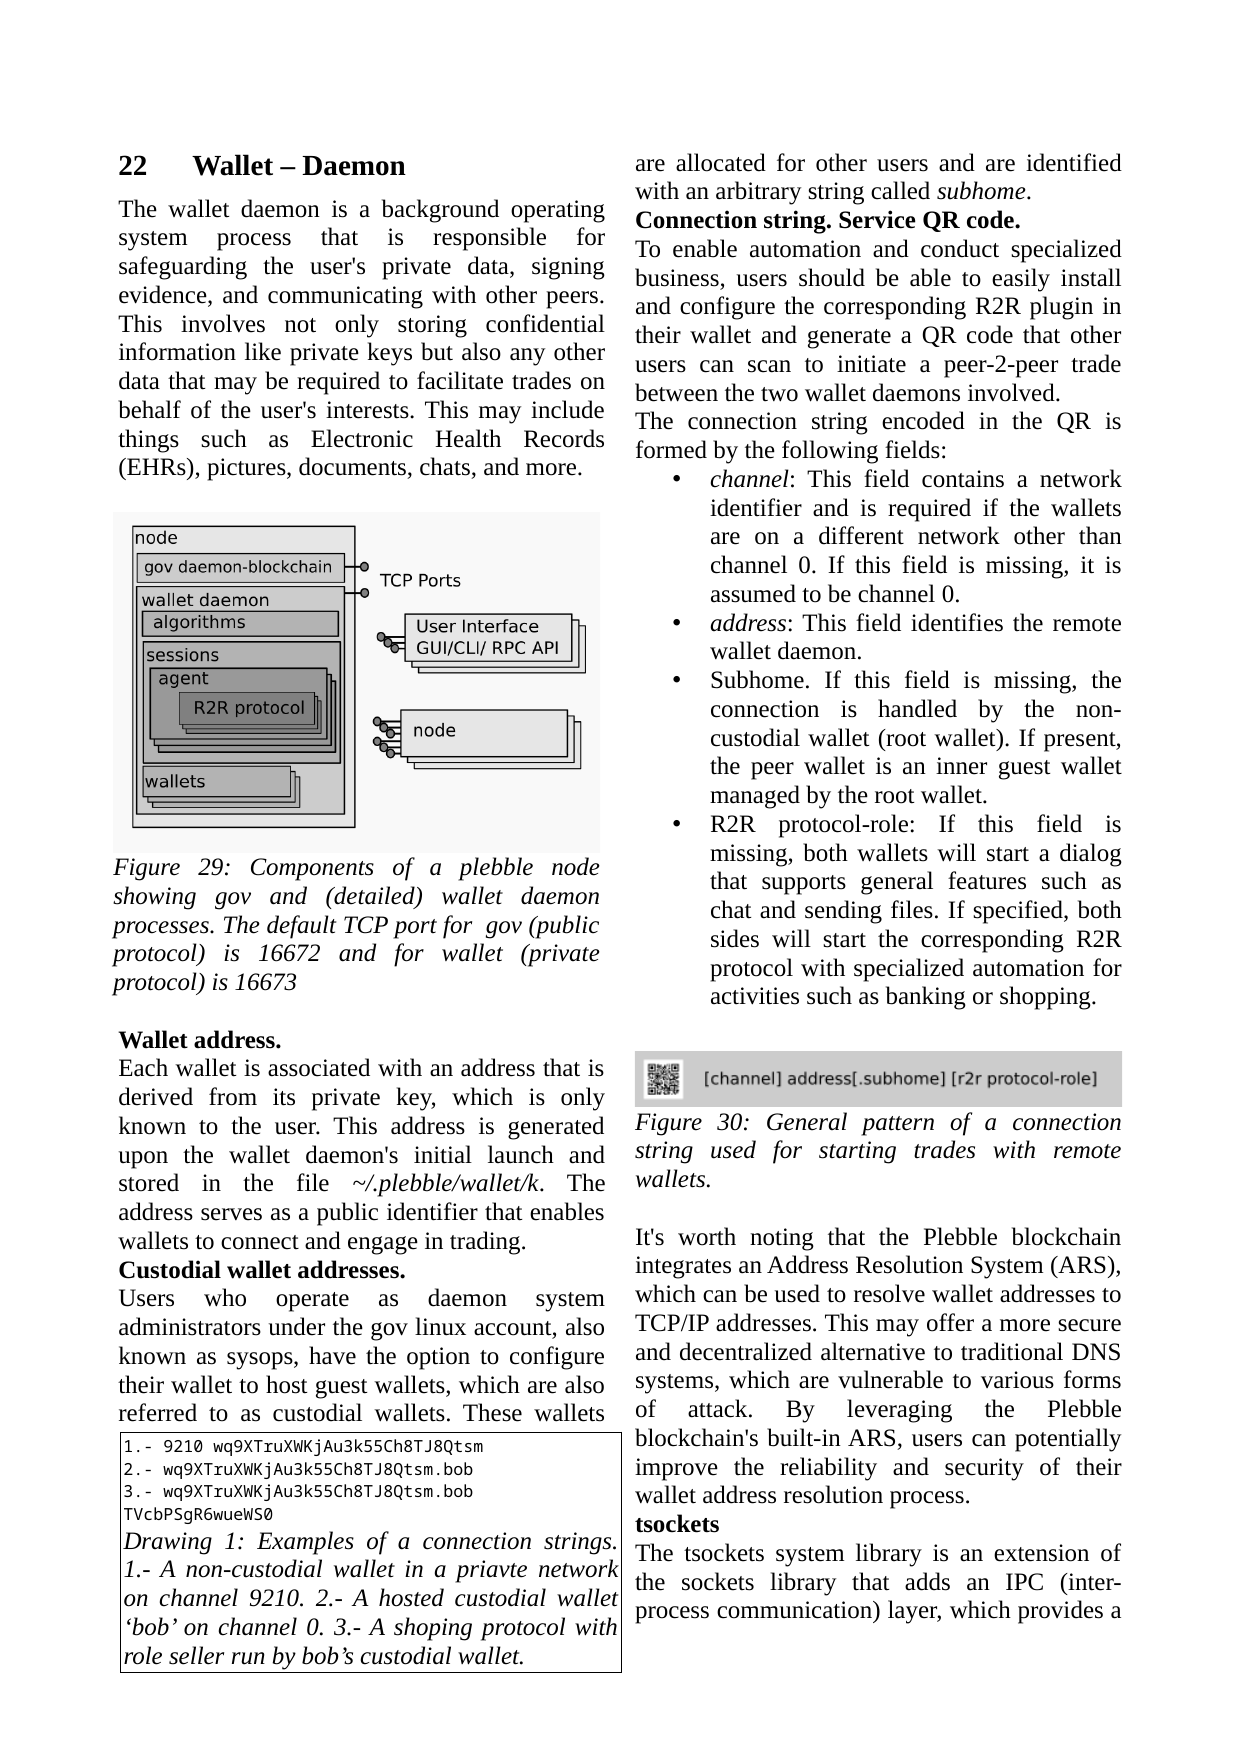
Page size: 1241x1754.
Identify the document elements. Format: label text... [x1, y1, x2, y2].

picture [113, 512, 601, 853]
text Each wallet is associated with an address that is derived from its private key, which is only known to the user. This address is generated upon the wallet daemon's initial launch and stored in the file ~/.plebble/wallet/k. The address serves as a public identifier that enables wallets to connect and engage in trading. [118, 1053, 605, 1255]
list channel: This field contains a network identifier and is required if the wallets are on a different network other than channel 0. If this field is missing, it is assumed to be channel 0. [672, 464, 1122, 608]
text Drawing 1: Examples of a connection strings. 1.- A non-custodial wallet in a priavte network on channel 9210. 2.- A hosted custodial wallet ‘bob’ on channel 0. 3.- A shoping protocol with role seller run by bob’s custodial wallet. [123, 1447, 619, 1669]
text Figure 29: Components of a plebble node showing gov and (detailed) wallet daemon processes. The default TCP port for gov (public protocol) is 16672 and for wallet (private protocol) is 16673 [113, 853, 600, 996]
text Custodial wallet addresses. [118, 1255, 605, 1283]
text Wallet address. [118, 1025, 605, 1053]
text are allocated for other users and are identified with an arbitrary string called subhome. [635, 148, 1122, 205]
text Figure 30: General pattern of a connection string used for starting trades with remote wallets. [635, 1107, 1122, 1193]
text To enable automation and conduct specialized business, users should be able to easily install and configure the corresponding R2R plugin in their wallet and generate a QR code that other users can scan to initiate a peer-2-peer trade between the two wallet daemons involved. [635, 234, 1122, 406]
list address: This field identifies the remote wallet daemon. [672, 608, 1122, 665]
text The connection string encoded in the QR is formed by the following fields: [635, 406, 1122, 464]
text The wallet daemon is a background operating system process that is responsible for safeguarding the user's private data, signing evidence, and communicating with other peers. This involves not only storing confidential information like private keys but also any other data that may be required to facilitate trades on behalf of the user's interests. This may include things such as Electronic Health Records (EHRs), pictures, documents, chats, and more. [118, 194, 605, 481]
text Connection string. Service QR code. [635, 205, 1122, 234]
list Subhome. If this field is missing, the connection is handled by the non-custodial wallet (root wallet). If present, the peer wallet is an inner guest wallet managed by the root wallet. [672, 665, 1122, 809]
text Users who operate as daemon system administrators under the gov linux account, also known as sysops, have the option to configure their wallet to host guest wallets, which are also referred to as custodial wallets. These wallets [118, 1283, 605, 1427]
list R2R protocol-role: If this field is missing, both wallets will start a dialog that supports general features such as chat and sending files. If specified, both sides will start the corresponding R2R protocol with specialized automation for activities such as banking or shopping. [672, 809, 1122, 1010]
text The tsockets system library is an extension of the sockets library that adds an IPC (inter-process communication) layer, which provides a [635, 1538, 1122, 1624]
subtitle Wallet – Daemon [118, 148, 605, 181]
text tsockets [635, 1509, 1122, 1538]
text It's worth noting that the Plebble blockchain integrates an Address Resolution System (ARS), which can be used to resolve wallet addresses to TCP/IP addresses. This may offer a more secure and decentralized alternative to traditional DNS systems, which are vulnerable to various forms of attack. By leveraging the Plebble blockchain's built-in ARS, users can potentially improve the reliability and security of their wallet address resolution process. [635, 1222, 1122, 1509]
text [121, 1433, 621, 1672]
picture [634, 1051, 1123, 1107]
